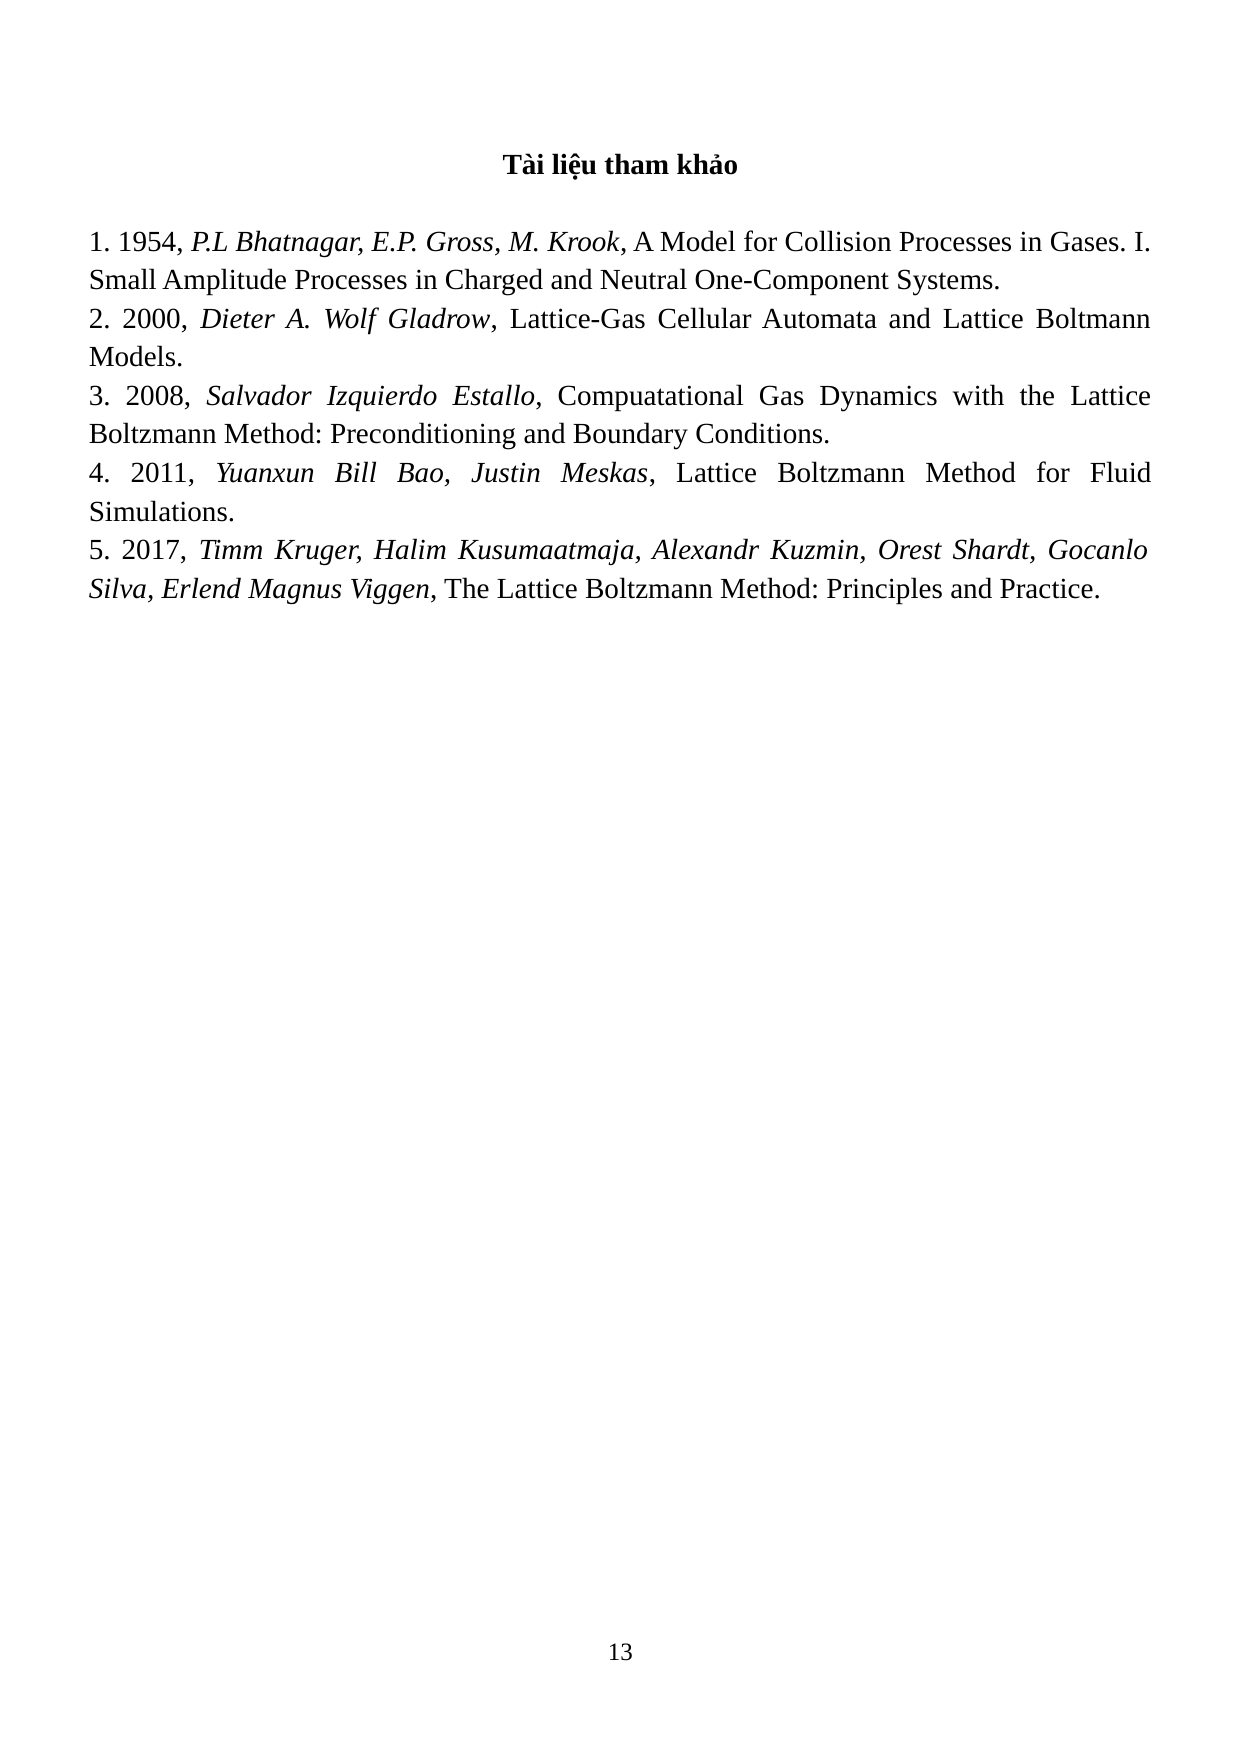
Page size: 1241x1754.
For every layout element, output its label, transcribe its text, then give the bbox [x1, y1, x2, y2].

text 4. 2011, Yuanxun Bill Bao, Justin Meskas, Lattice Boltzmann Method for Fluid Simulations. [88, 455, 1152, 527]
text 1. 1954, P.L Bhatnagar, E.P. Gross, M. Krook, A Model for Collision Processes in Gases. I. Small Amplitude Processes in Charged and Neutral One-Component Systems. [88, 224, 1152, 296]
text 2. 2000, Dieter A. Wolf Gladrow, Lattice-Gas Cellular Automata and Lattice Boltmann Models. [88, 301, 1152, 373]
text 5. 2017, Timm Kruger, Halim Kusumaatmaja, Alexandr Kuzmin, Orest Shardt, Gocanlo Silva, Erlend Magnus Viggen, The Lattice Boltzmann Method: Principles and Practice. [88, 532, 1152, 604]
text Tài liệu tham khảo [88, 147, 1152, 180]
text 3. 2008, Salvador Izquierdo Estallo, Compuatational Gas Dynamics with the Lattice Boltzmann Method: Preconditioning and Boundary Conditions. [88, 378, 1152, 450]
